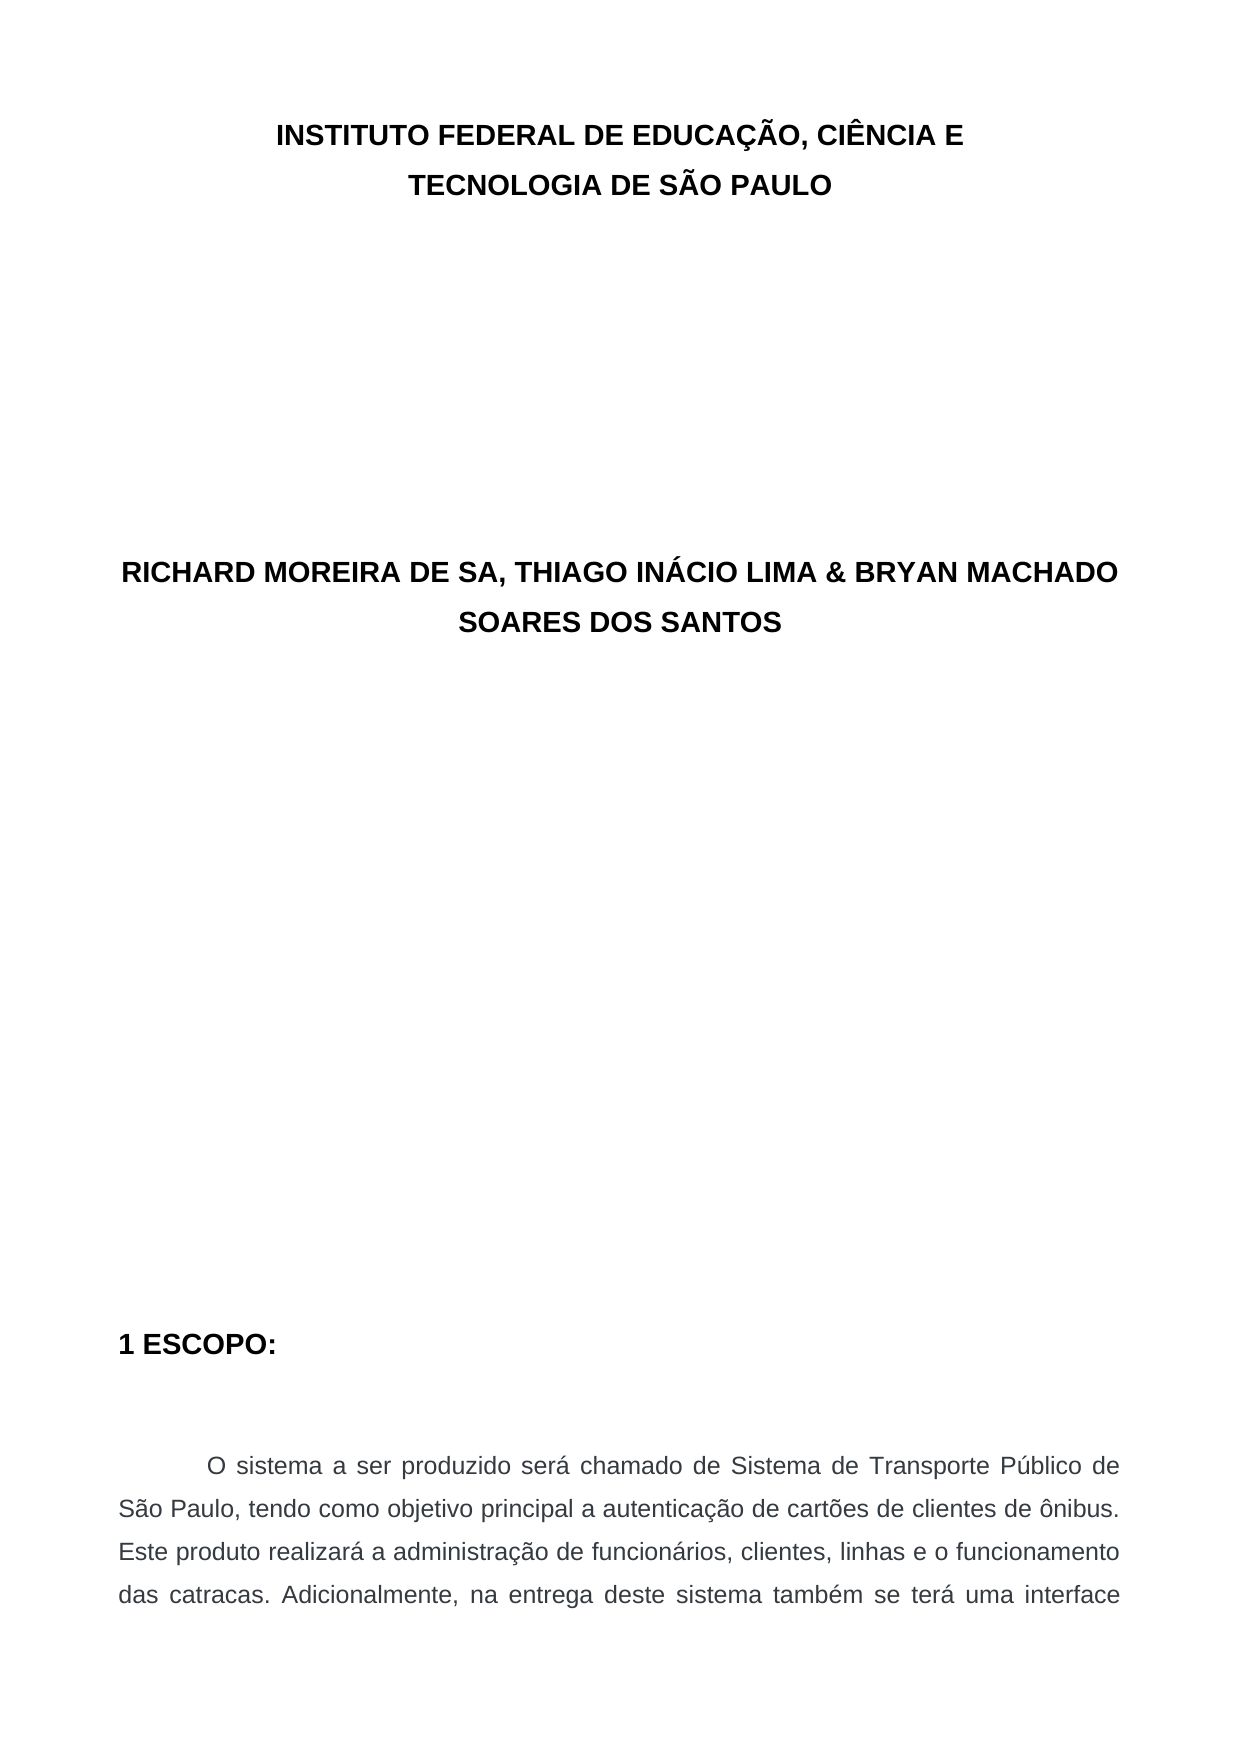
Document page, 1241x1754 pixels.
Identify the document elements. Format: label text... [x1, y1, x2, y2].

text 1 ESCOPO: [118, 1327, 1122, 1360]
text RICHARD MOREIRA DE SA, THIAGO INÁCIO LIMA & BRYAN MACHADO SOARES DOS SANTOS [118, 554, 1122, 638]
text INSTITUTO FEDERAL DE EDUCAÇÃO, CIÊNCIA E [118, 118, 1122, 152]
text O sistema a ser produzido será chamado de Sistema de Transporte Público de São Paulo, tendo como objetivo principal a autenticação de cartões de clientes de ônibus. Este produto realizará a administração de funcionários, clientes, linhas e o funcionamento das catracas. Adicionalmente, na entrega deste sistema também se terá uma interface [118, 1451, 1122, 1609]
text TECNOLOGIA DE SÃO PAULO [118, 168, 1122, 202]
